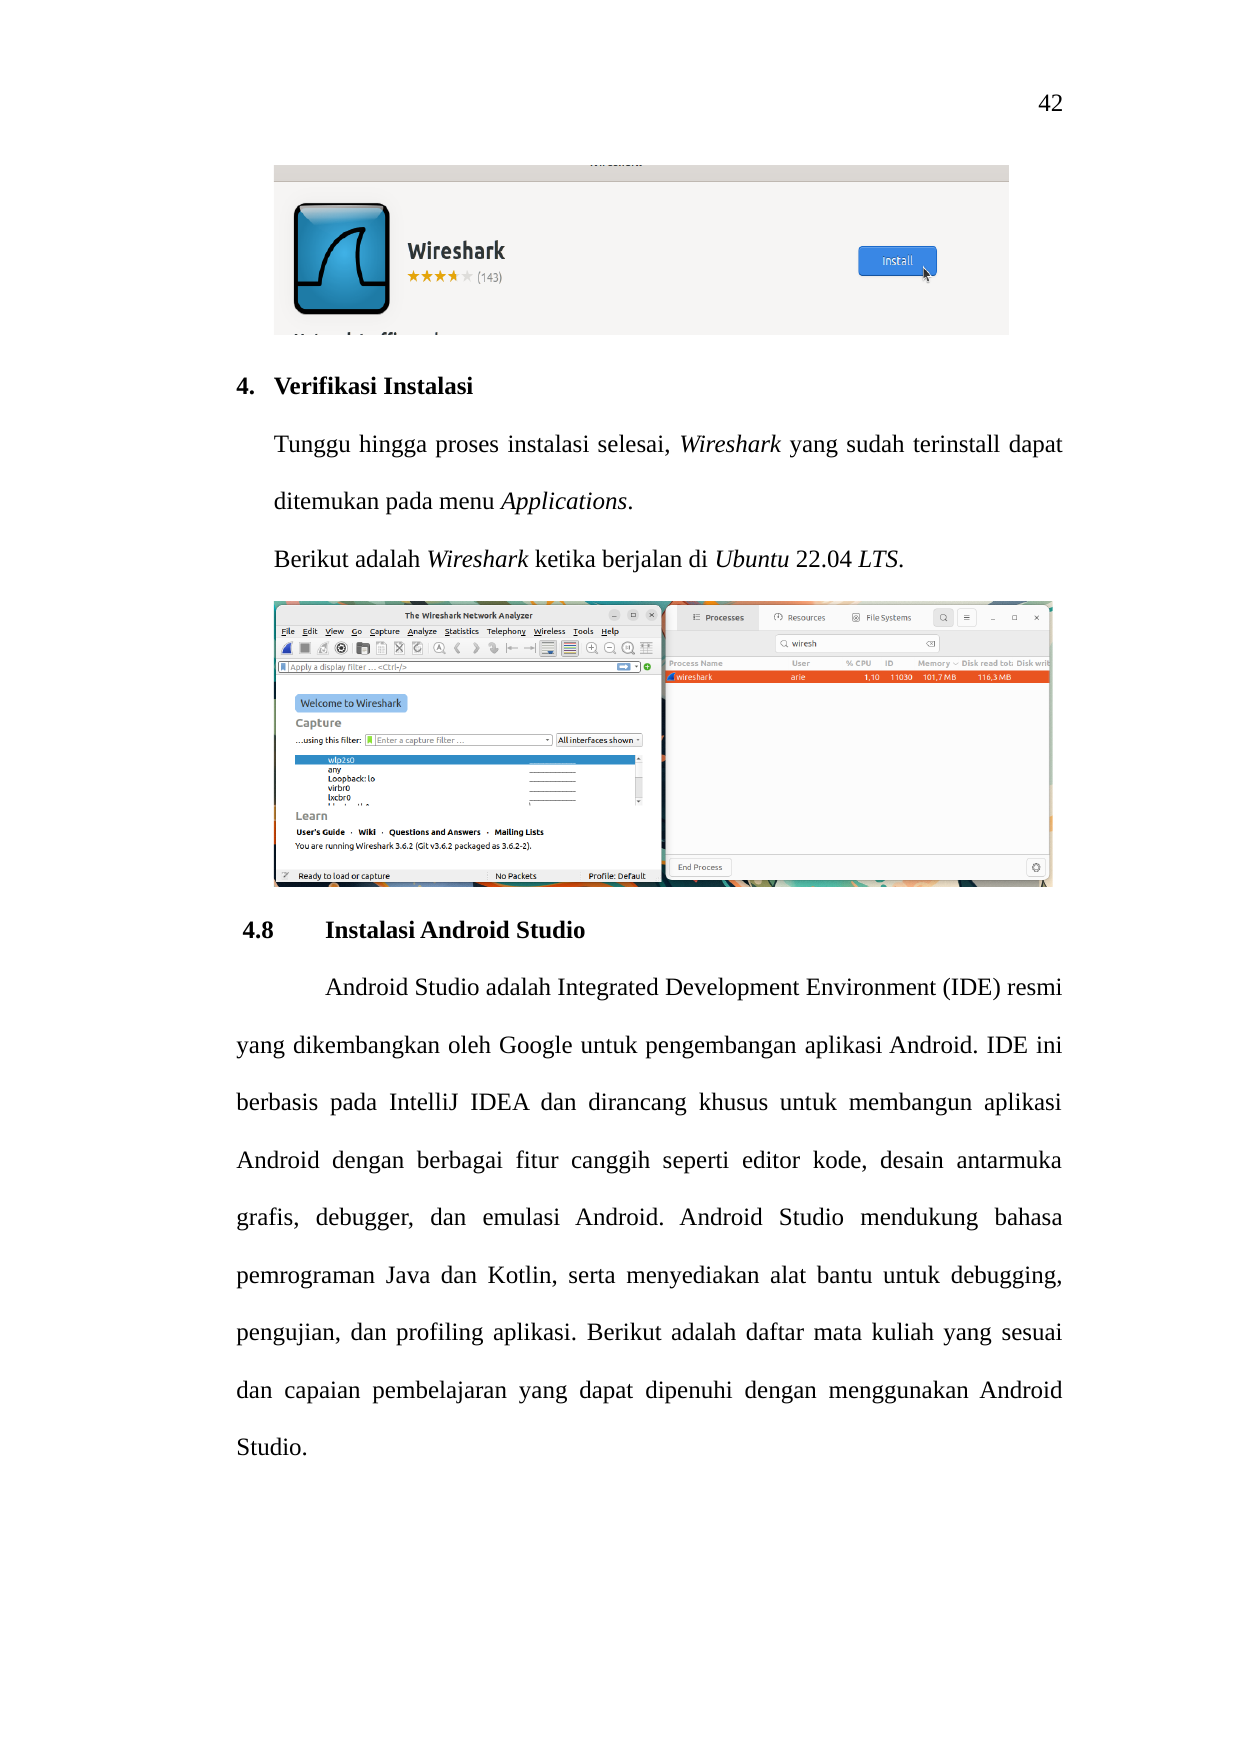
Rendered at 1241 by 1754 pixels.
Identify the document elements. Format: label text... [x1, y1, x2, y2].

list Verifikasi Instalasi [236, 371, 1063, 400]
picture [273, 165, 1009, 179]
picture [273, 601, 1053, 887]
list Berikut adalah Wireshark ketika berjalan di Ubuntu 22.04 LTS. [236, 544, 1063, 573]
text Android Studio adalah Integrated Development Environment (IDE) resmi yang dikembangkan oleh Google untuk pengembangan aplikasi Android. IDE ini berbasis pada IntelliJ IDEA dan dirancang khusus untuk membangun aplikasi Android dengan berbagai fitur canggih seperti editor kode, desain antarmuka grafis, debugger, dan emulasi Android. Android Studio mendukung bahasa pemrograman Java dan Kotlin, serta menyediakan alat bantu untuk debugging, pengujian, dan profiling aplikasi. Berikut adalah daftar mata kuliah yang sesuai dan capaian pembelajaran yang dapat dipenuhi dengan menggunakan Android Studio. [236, 972, 1063, 1461]
subtitle Instalasi Android Studio [236, 915, 1063, 944]
list Tunggu hingga proses instalasi selesai, Wireshark yang sudah terinstall dapat ditemukan pada menu Applications. [236, 429, 1063, 515]
